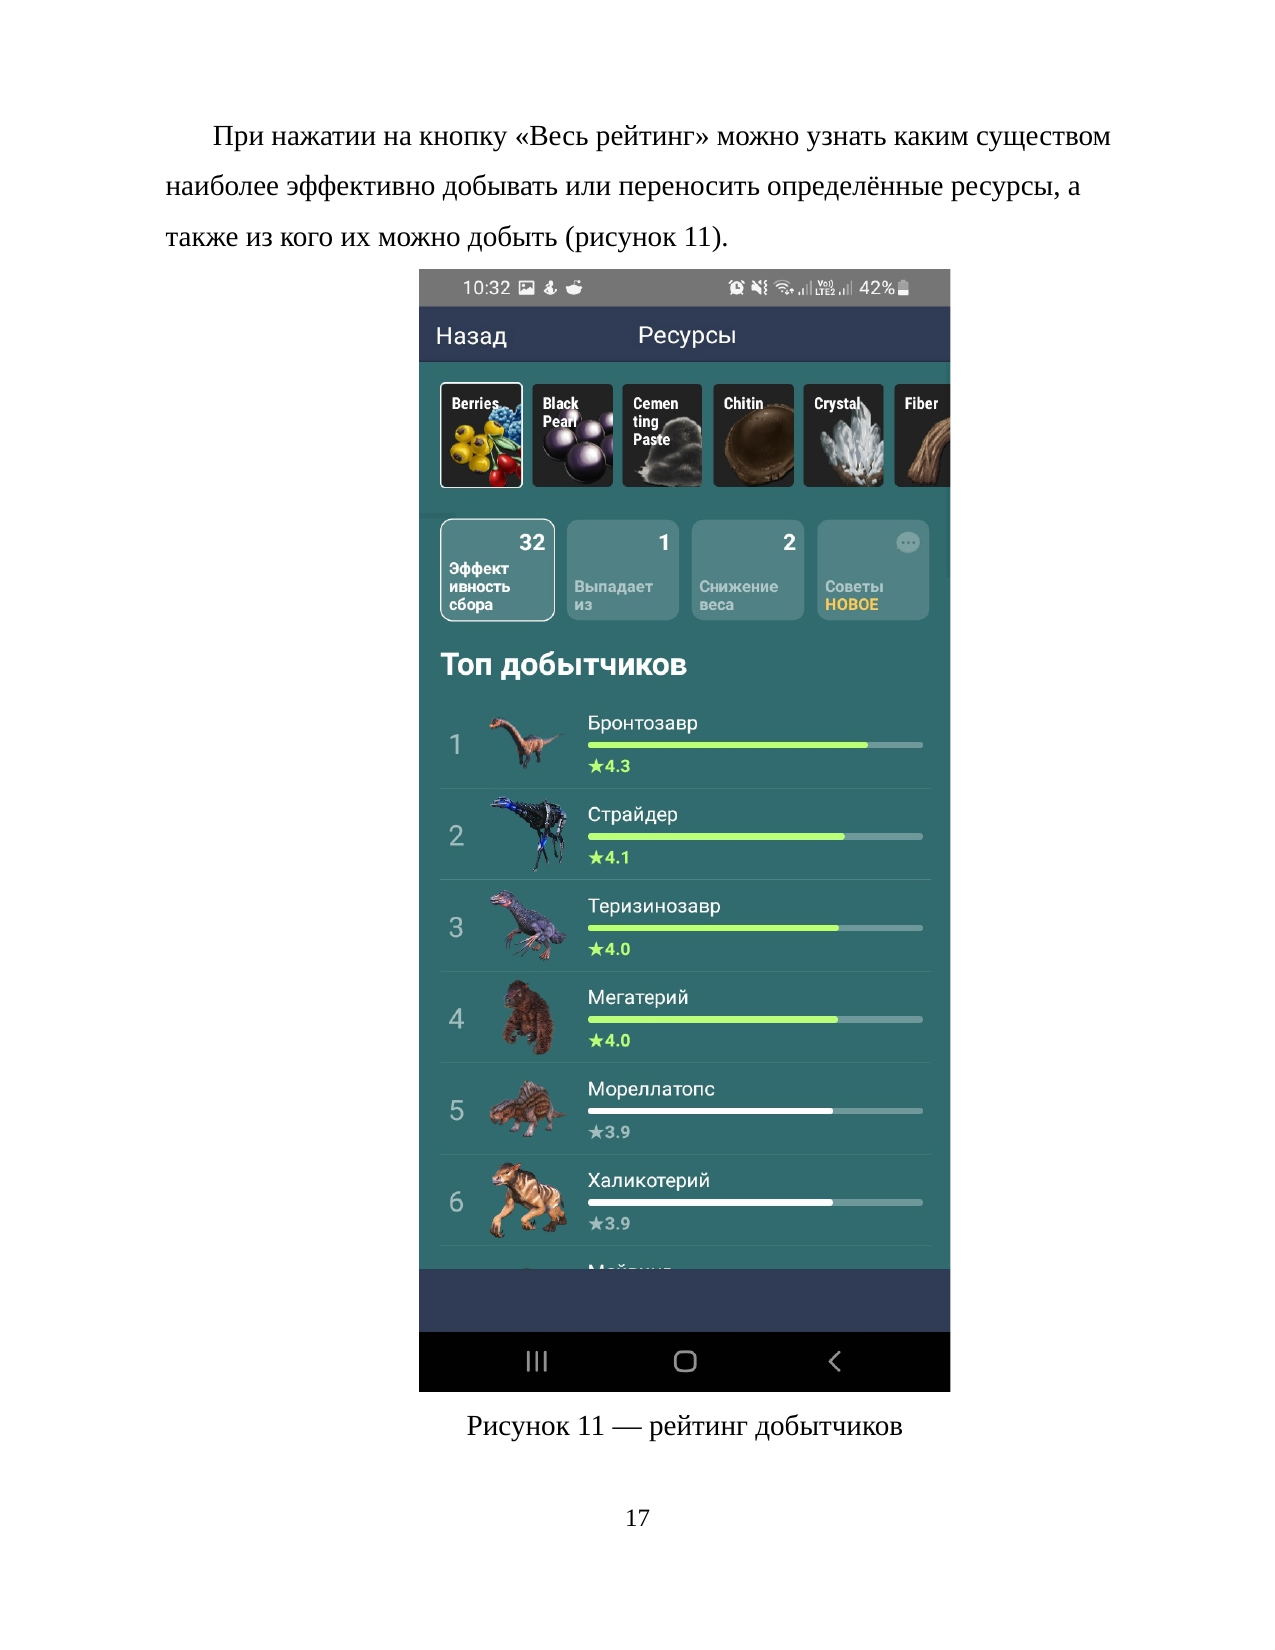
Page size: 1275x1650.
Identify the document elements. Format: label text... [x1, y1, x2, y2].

picture [419, 269, 951, 1392]
list Рисунок 11 — рейтинг добытчиков [165, 1408, 1157, 1441]
list При нажатии на кнопку «Весь рейтинг» можно узнать каким существом наиболее эффективно добывать или переносить определённые ресурсы, а также из кого их можно добыть (рисунок 11). [165, 118, 1157, 252]
